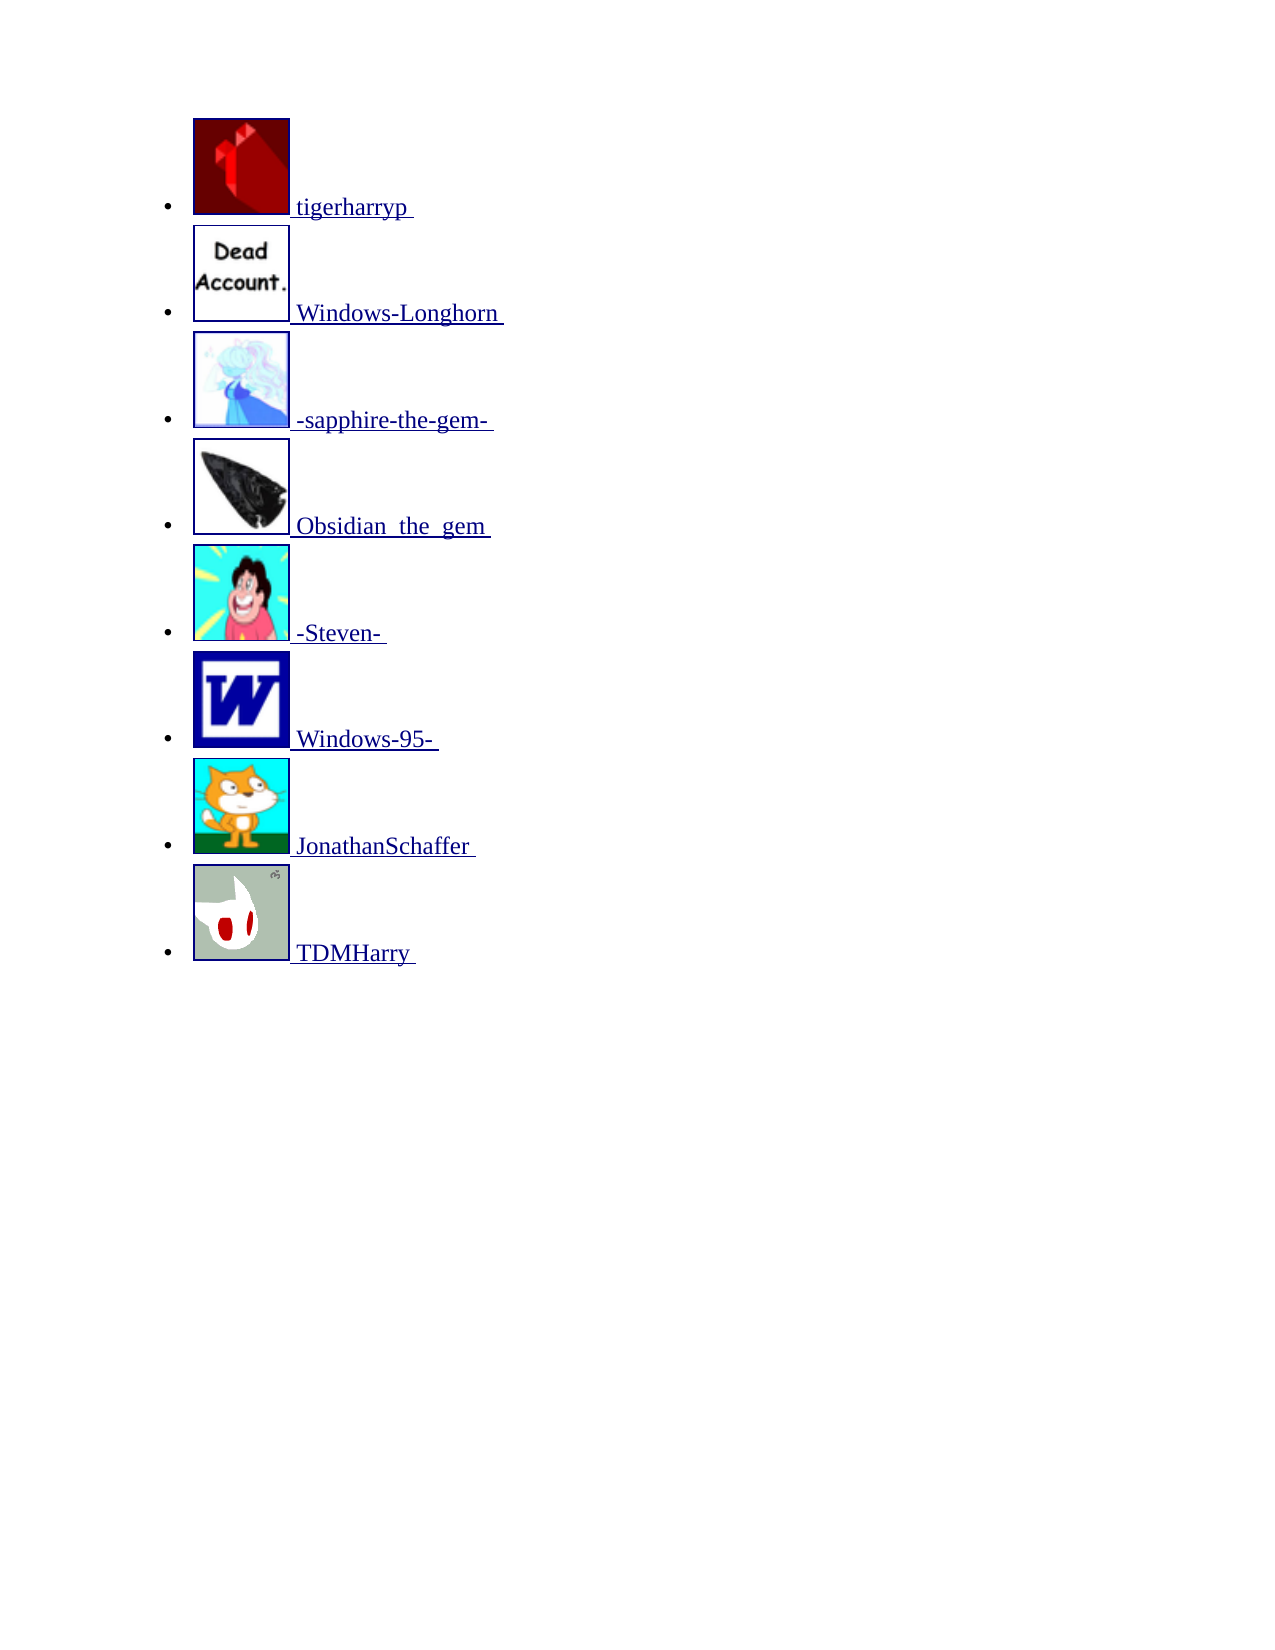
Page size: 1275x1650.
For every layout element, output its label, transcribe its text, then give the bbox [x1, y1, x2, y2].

list Windows-Longhorn [164, 225, 1157, 327]
picture [195, 333, 288, 427]
picture [195, 440, 288, 533]
list Windows-95- [164, 651, 1157, 753]
picture [195, 226, 288, 320]
list -Steven- [164, 544, 1157, 647]
picture [195, 653, 288, 746]
picture [195, 759, 288, 853]
list -sapphire-the-gem- [164, 331, 1157, 433]
picture [195, 546, 288, 640]
list Obsidian_the_gem [164, 438, 1157, 540]
list TDMHarry [164, 864, 1157, 966]
picture [195, 120, 288, 213]
picture [195, 866, 288, 959]
list tigerharryp [164, 118, 1157, 220]
list JonathanSchaffer [164, 757, 1157, 860]
